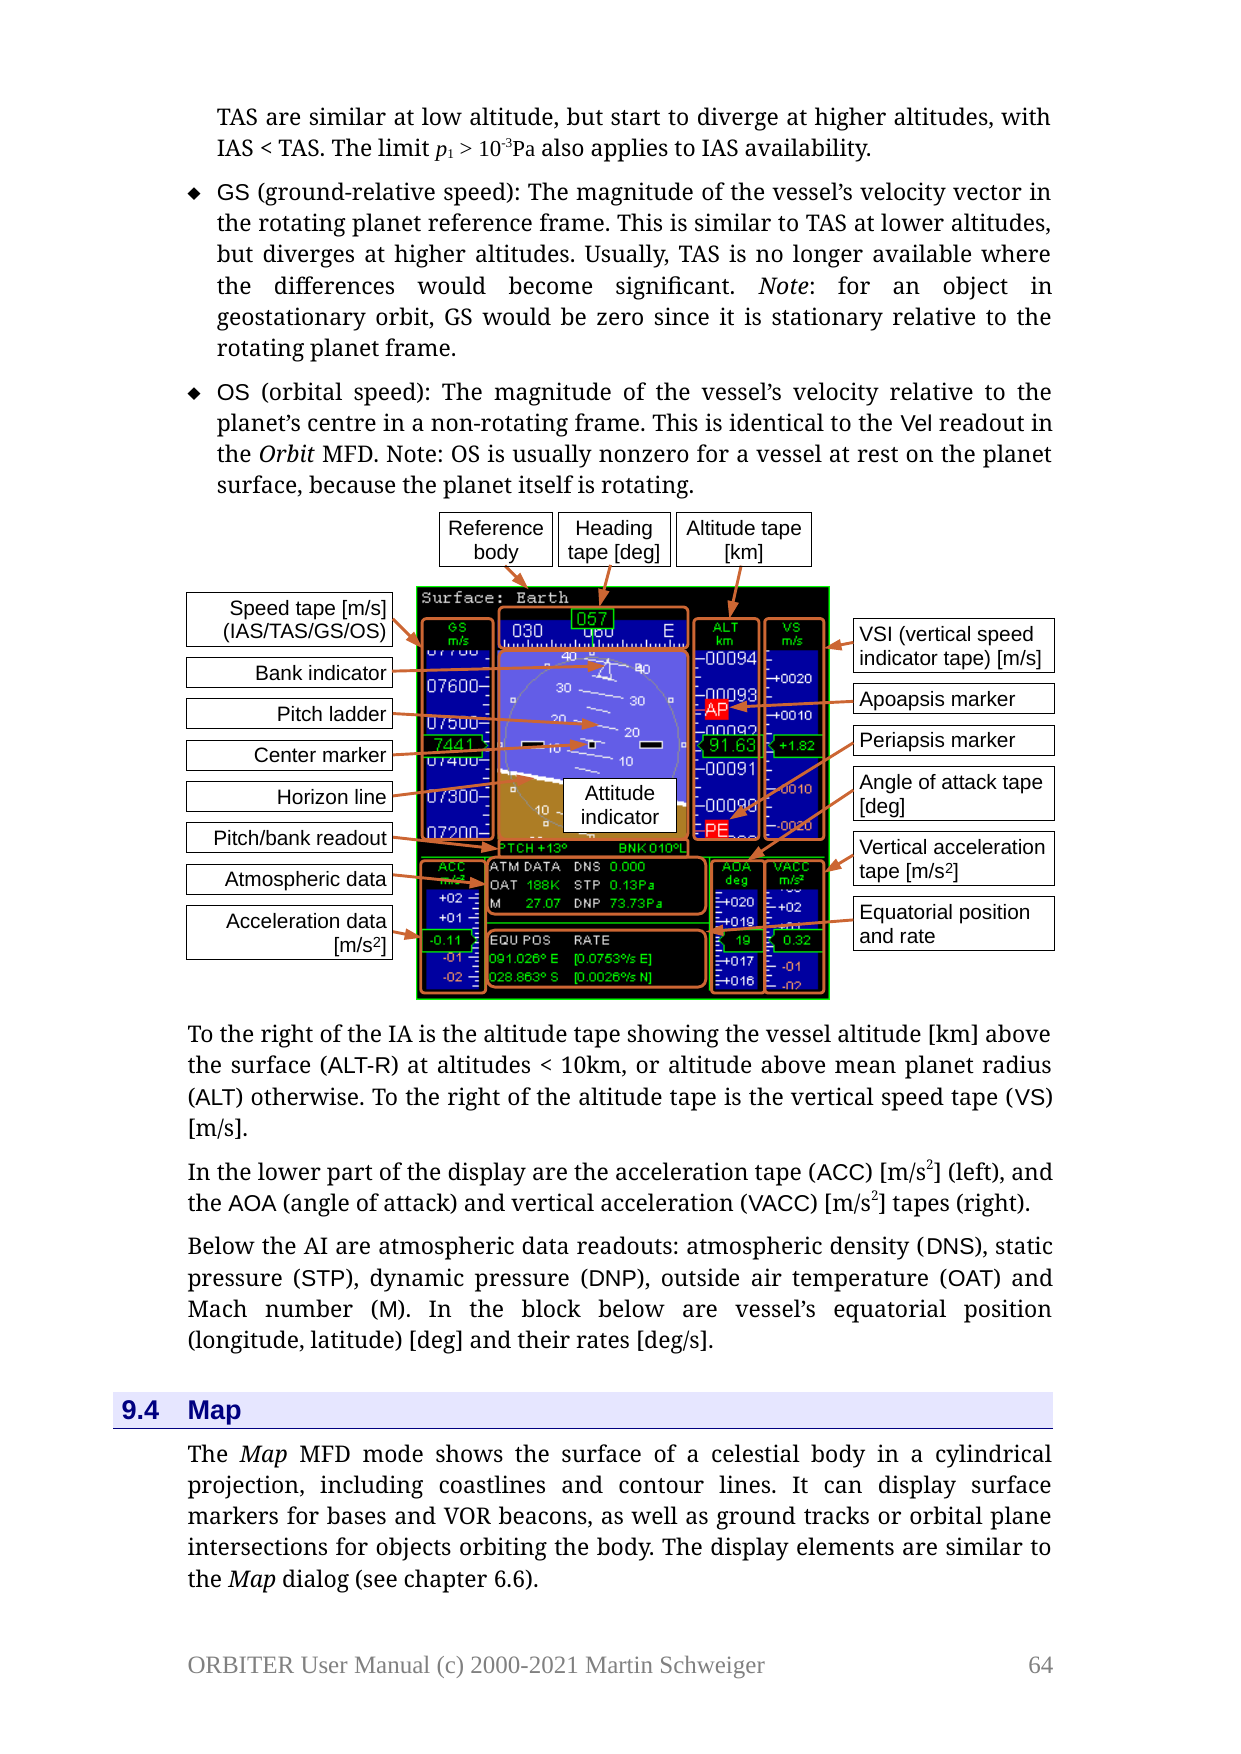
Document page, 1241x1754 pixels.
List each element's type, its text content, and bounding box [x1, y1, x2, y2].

text To the right of the IA is the altitude tape showing the vessel altitude [km] above the surface (ALT-R) at altitudes < 10km, or altitude above mean planet radius (ALT) otherwise. To the right of the altitude tape is the vertical speed tape (VS) [m/s]. [830, 858, 1053, 920]
text To the right of the IA is the altitude tape showing the vessel altitude [km] above the surface (ALT-R) at altitudes < 10km, or altitude above mean planet radius (ALT) otherwise. To the right of the altitude tape is the vertical speed tape (VS) [m/s]. [187, 593, 392, 646]
text To the right of the IA is the altitude tape showing the vessel altitude [km] above the surface (ALT-R) at altitudes < 10km, or altitude above mean planet radius (ALT) otherwise. To the right of the altitude tape is the vertical speed tape (VS) [m/s]. [677, 513, 811, 566]
picture [767, 863, 822, 925]
text To the right of the IA is the altitude tape showing the vessel altitude [km] above the surface (ALT-R) at altitudes < 10km, or altitude above mean planet radius (ALT) otherwise. To the right of the altitude tape is the vertical speed tape (VS) [m/s]. [187, 865, 392, 894]
text To the right of the IA is the altitude tape showing the vessel altitude [km] above the surface (ALT-R) at altitudes < 10km, or altitude above mean planet radius (ALT) otherwise. To the right of the altitude tape is the vertical speed tape (VS) [m/s]. [854, 767, 1053, 820]
text To the right of the IA is the altitude tape showing the vessel altitude [km] above the surface (ALT-R) at altitudes < 10km, or altitude above mean planet radius (ALT) otherwise. To the right of the altitude tape is the vertical speed tape (VS) [m/s]. [830, 746, 1053, 803]
picture [732, 586, 830, 704]
text To the right of the IA is the altitude tape showing the vessel altitude [km] above the surface (ALT-R) at altitudes < 10km, or altitude above mean planet radius (ALT) otherwise. To the right of the altitude tape is the vertical speed tape (VS) [m/s]. [187, 673, 416, 713]
list TAS are similar at low altitude, but start to diverge at higher altitudes, with IAS < TAS. The limit p1 > 10-3Pa also applies to IAS availability. [187, 100, 1053, 163]
picture [484, 785, 498, 847]
picture [767, 924, 822, 991]
text To the right of the IA is the altitude tape showing the vessel altitude [km] above the surface (ALT-R) at altitudes < 10km, or altitude above mean planet radius (ALT) otherwise. To the right of the altitude tape is the vertical speed tape (VS) [m/s]. [559, 513, 670, 566]
picture [416, 672, 420, 713]
picture [714, 863, 763, 928]
picture [416, 842, 497, 875]
picture [501, 652, 686, 837]
picture [424, 671, 491, 717]
text In the lower part of the display are the acceleration tape (ACC) [m/s2] (left), and the AOA (angle of attack) and vertical acceleration (VACC) [m/s2] tapes (right). [187, 1155, 1053, 1217]
picture [416, 755, 420, 791]
text To the right of the IA is the altitude tape showing the vessel altitude [km] above the surface (ALT-R) at altitudes < 10km, or altitude above mean planet radius (ALT) otherwise. To the right of the altitude tape is the vertical speed tape (VS) [m/s]. [187, 877, 416, 933]
text To the right of the IA is the altitude tape showing the vessel altitude [km] above the surface (ALT-R) at altitudes < 10km, or altitude above mean planet radius (ALT) otherwise. To the right of the altitude tape is the vertical speed tape (VS) [m/s]. [187, 658, 392, 687]
text To the right of the IA is the altitude tape showing the vessel altitude [km] above the surface (ALT-R) at altitudes < 10km, or altitude above mean planet radius (ALT) otherwise. To the right of the altitude tape is the vertical speed tape (VS) [m/s]. [187, 823, 392, 852]
text To the right of the IA is the altitude tape showing the vessel altitude [km] above the surface (ALT-R) at altitudes < 10km, or altitude above mean planet radius (ALT) otherwise. To the right of the altitude tape is the vertical speed tape (VS) [m/s]. [187, 756, 416, 794]
text To the right of the IA is the altitude tape showing the vessel altitude [km] above the surface (ALT-R) at altitudes < 10km, or altitude above mean planet radius (ALT) otherwise. To the right of the altitude tape is the vertical speed tape (VS) [m/s]. [187, 741, 392, 770]
picture [767, 621, 822, 703]
picture [416, 795, 421, 838]
text To the right of the IA is the altitude tape showing the vessel altitude [km] above the surface (ALT-R) at altitudes < 10km, or altitude above mean planet radius (ALT) otherwise. To the right of the altitude tape is the vertical speed tape (VS) [m/s]. [510, 513, 608, 586]
text To the right of the IA is the altitude tape showing the vessel altitude [km] above the surface (ALT-R) at altitudes < 10km, or altitude above mean planet radius (ALT) otherwise. To the right of the altitude tape is the vertical speed tape (VS) [m/s]. [187, 699, 392, 728]
list OS (orbital speed): The magnitude of the vessel’s velocity relative to the planet’s centre in a non-rotating frame. This is identical to the Vel readout in the Orbit MFD. Note: OS is usually nonzero for a vessel at rest on the planet surface, because the planet itself is rotating. [187, 375, 1053, 500]
text Below the AI are atmospheric data readouts: atmospheric density (DNS), static pressure (STP), dynamic pressure (DNP), outside air temperature (OAT) and Mach number (M). In the block below are vessel’s equatorial position (longitude, latitude) [deg] and their rates [deg/s]. [187, 1230, 1053, 1355]
text To the right of the IA is the altitude tape showing the vessel altitude [km] above the surface (ALT-R) at altitudes < 10km, or altitude above mean planet radius (ALT) otherwise. To the right of the altitude tape is the vertical speed tape (VS) [m/s]. [187, 795, 416, 838]
text To the right of the IA is the altitude tape showing the vessel altitude [km] above the surface (ALT-R) at altitudes < 10km, or altitude above mean planet radius (ALT) otherwise. To the right of the altitude tape is the vertical speed tape (VS) [m/s]. [187, 623, 416, 669]
picture [826, 649, 830, 701]
picture [696, 621, 757, 838]
picture [826, 760, 830, 805]
picture [826, 872, 830, 920]
text To the right of the IA is the altitude tape showing the vessel altitude [km] above the surface (ALT-R) at altitudes < 10km, or altitude above mean planet radius (ALT) otherwise. To the right of the altitude tape is the vertical speed tape (VS) [m/s]. [739, 513, 1053, 644]
text To the right of the IA is the altitude tape showing the vessel altitude [km] above the surface (ALT-R) at altitudes < 10km, or altitude above mean planet radius (ALT) otherwise. To the right of the altitude tape is the vertical speed tape (VS) [m/s]. [187, 782, 392, 811]
text To the right of the IA is the altitude tape showing the vessel altitude [km] above the surface (ALT-R) at altitudes < 10km, or altitude above mean planet radius (ALT) otherwise. To the right of the altitude tape is the vertical speed tape (VS) [m/s]. [854, 897, 1053, 950]
picture [501, 841, 686, 855]
picture [424, 786, 491, 838]
text To the right of the IA is the altitude tape showing the vessel altitude [km] above the surface (ALT-R) at altitudes < 10km, or altitude above mean planet radius (ALT) otherwise. To the right of the altitude tape is the vertical speed tape (VS) [m/s]. [607, 513, 739, 586]
text To the right of the IA is the altitude tape showing the vessel altitude [km] above the surface (ALT-R) at altitudes < 10km, or altitude above mean planet radius (ALT) otherwise. To the right of the altitude tape is the vertical speed tape (VS) [m/s]. [830, 645, 1053, 700]
text To the right of the IA is the altitude tape showing the vessel altitude [km] above the surface (ALT-R) at altitudes < 10km, or altitude above mean planet radius (ALT) otherwise. To the right of the altitude tape is the vertical speed tape (VS) [m/s]. [854, 684, 1053, 713]
text To the right of the IA is the altitude tape showing the vessel altitude [km] above the surface (ALT-R) at altitudes < 10km, or altitude above mean planet radius (ALT) otherwise. To the right of the altitude tape is the vertical speed tape (VS) [m/s]. [187, 839, 416, 875]
picture [450, 841, 482, 845]
picture [416, 586, 603, 667]
picture [416, 646, 420, 669]
picture [423, 880, 484, 991]
picture [714, 929, 763, 991]
picture [826, 704, 830, 757]
text To the right of the IA is the altitude tape showing the vessel altitude [km] above the surface (ALT-R) at altitudes < 10km, or altitude above mean planet radius (ALT) otherwise. To the right of the altitude tape is the vertical speed tape (VS) [m/s]. [830, 793, 1053, 864]
picture [767, 705, 822, 793]
subtitle Map [113, 1392, 1053, 1428]
text To the right of the IA is the altitude tape showing the vessel altitude [km] above the surface (ALT-R) at altitudes < 10km, or altitude above mean planet radius (ALT) otherwise. To the right of the altitude tape is the vertical speed tape (VS) [m/s]. [854, 832, 1053, 885]
picture [501, 609, 686, 646]
picture [423, 863, 484, 882]
picture [424, 752, 491, 790]
text To the right of the IA is the altitude tape showing the vessel altitude [km] above the surface (ALT-R) at altitudes < 10km, or altitude above mean planet radius (ALT) otherwise. To the right of the altitude tape is the vertical speed tape (VS) [m/s]. [187, 906, 392, 959]
text To the right of the IA is the altitude tape showing the vessel altitude [km] above the surface (ALT-R) at altitudes < 10km, or altitude above mean planet radius (ALT) otherwise. To the right of the altitude tape is the vertical speed tape (VS) [m/s]. [854, 726, 1053, 755]
text To the right of the IA is the altitude tape showing the vessel altitude [km] above the surface (ALT-R) at altitudes < 10km, or altitude above mean planet radius (ALT) otherwise. To the right of the altitude tape is the vertical speed tape (VS) [m/s]. [187, 716, 416, 753]
picture [758, 809, 830, 869]
picture [786, 814, 822, 838]
picture [767, 765, 822, 838]
list GS (ground-relative speed): The magnitude of the vessel’s velocity vector in the rotating planet reference frame. This is similar to TAS at lower altitudes, but diverges at higher altitudes. Usually, TAS is no longer available where the differences would become significant. Note: for an object in geostationary orbit, GS would be zero since it is stationary relative to the rotating planet frame. [187, 175, 1053, 363]
text To the right of the IA is the altitude tape showing the vessel altitude [km] above the surface (ALT-R) at altitudes < 10km, or altitude above mean planet radius (ALT) otherwise. To the right of the altitude tape is the vertical speed tape (VS) [m/s]. [187, 513, 520, 633]
picture [416, 924, 830, 1000]
text To the right of the IA is the altitude tape showing the vessel altitude [km] above the surface (ALT-R) at altitudes < 10km, or altitude above mean planet radius (ALT) otherwise. To the right of the altitude tape is the vertical speed tape (VS) [m/s]. [854, 619, 1053, 672]
picture [424, 621, 491, 668]
text To the right of the IA is the altitude tape showing the vessel altitude [km] above the surface (ALT-R) at altitudes < 10km, or altitude above mean planet radius (ALT) otherwise. To the right of the altitude tape is the vertical speed tape (VS) [m/s]. [187, 922, 1053, 1142]
picture [489, 932, 704, 985]
text The Map MFD mode shows the surface of a celestial body in a cylindrical projection, including coastlines and contour lines. It can display surface markers for bases and VOR beacons, as well as ground tracks or orbital plane intersections for objects orbiting the body. The display elements are similar to the Map dialog (see chapter 6.5). [187, 1437, 1053, 1593]
picture [424, 717, 491, 751]
picture [489, 859, 704, 912]
picture [416, 717, 420, 752]
text To the right of the IA is the altitude tape showing the vessel altitude [km] above the surface (ALT-R) at altitudes < 10km, or altitude above mean planet radius (ALT) otherwise. To the right of the altitude tape is the vertical speed tape (VS) [m/s]. [440, 513, 552, 566]
picture [488, 586, 772, 931]
text To the right of the IA is the altitude tape showing the vessel altitude [km] above the surface (ALT-R) at altitudes < 10km, or altitude above mean planet radius (ALT) otherwise. To the right of the altitude tape is the vertical speed tape (VS) [m/s]. [830, 703, 1053, 754]
